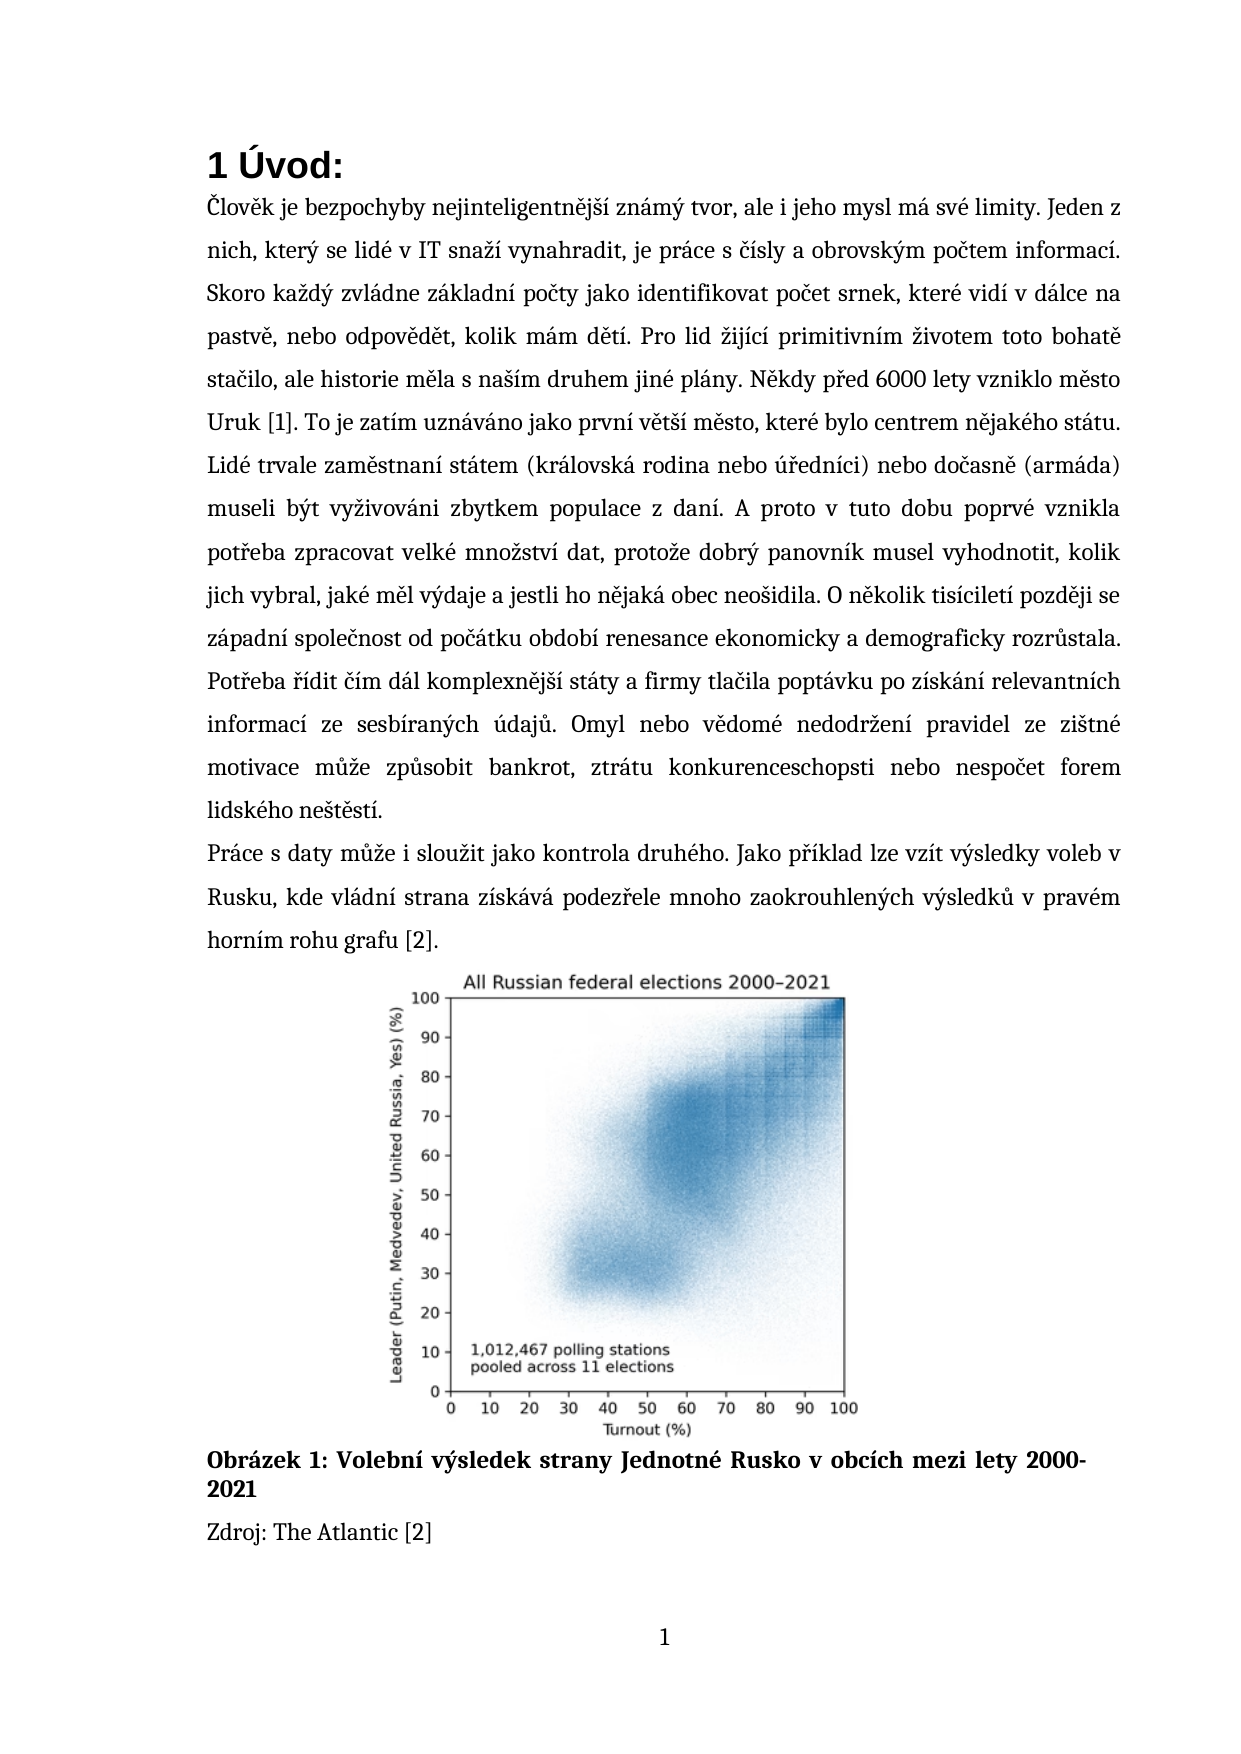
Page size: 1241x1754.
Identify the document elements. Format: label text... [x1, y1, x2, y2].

text Zdroj: The Atlantic [2] [207, 1518, 1122, 1546]
subtitle 1 Úvod: [207, 143, 1122, 186]
text Práce s daty může i sloužit jako kontrola druhého. Jako příklad lze vzít výsledky voleb v Rusku, kde vládní strana získává podezřele mnoho zaokrouhlených výsledků v pravém horním rohu grafu [2]. [207, 839, 1122, 954]
subtitle Obrázek 1: Volební výsledek strany Jednotné Rusko v obcích mezi lety 2000-2021 [207, 1446, 1088, 1503]
text Člověk je bezpochyby nejinteligentnější známý tvor, ale i jeho mysl má své limity. Jeden z nich, který se lidé v IT snaží vynahradit, je práce s čísly a obrovským počtem informací. Skoro každý zvládne základní počty jako identifikovat počet srnek, které vidí v dálce na pastvě, nebo odpovědět, kolik mám dětí. Pro lid žijící primitivním životem toto bohatě stačilo, ale historie měla s naším druhem jiné plány. Někdy před 6000 lety vzniklo město Uruk [1]. To je zatím uznáváno jako první větší město, které bylo centrem nějakého státu. Lidé trvale zaměstnaní státem (královská rodina nebo úředníci) nebo dočasně (armáda) museli být vyživováni zbytkem populace z daní. A proto v tuto dobu poprvé vznikla potřeba zpracovat velké množství dat, protože dobrý panovník musel vyhodnotit, kolik jich vybral, jaké měl výdaje a jestli ho nějaká obec neošidila. O několik tisíciletí později se západní společnost od počátku období renesance ekonomicky a demograficky rozrůstala. Potřeba řídit čím dál komplexnější státy a firmy tlačila poptávku po získání relevantních informací ze sesbíraných údajů. Omyl nebo vědomé nedodržení pravidel ze zištné motivace může způsobit bankrot, ztrátu konkurenceschopsti nebo nespočet forem lidského neštěstí. [207, 192, 1122, 825]
picture [206, 968, 1088, 1446]
